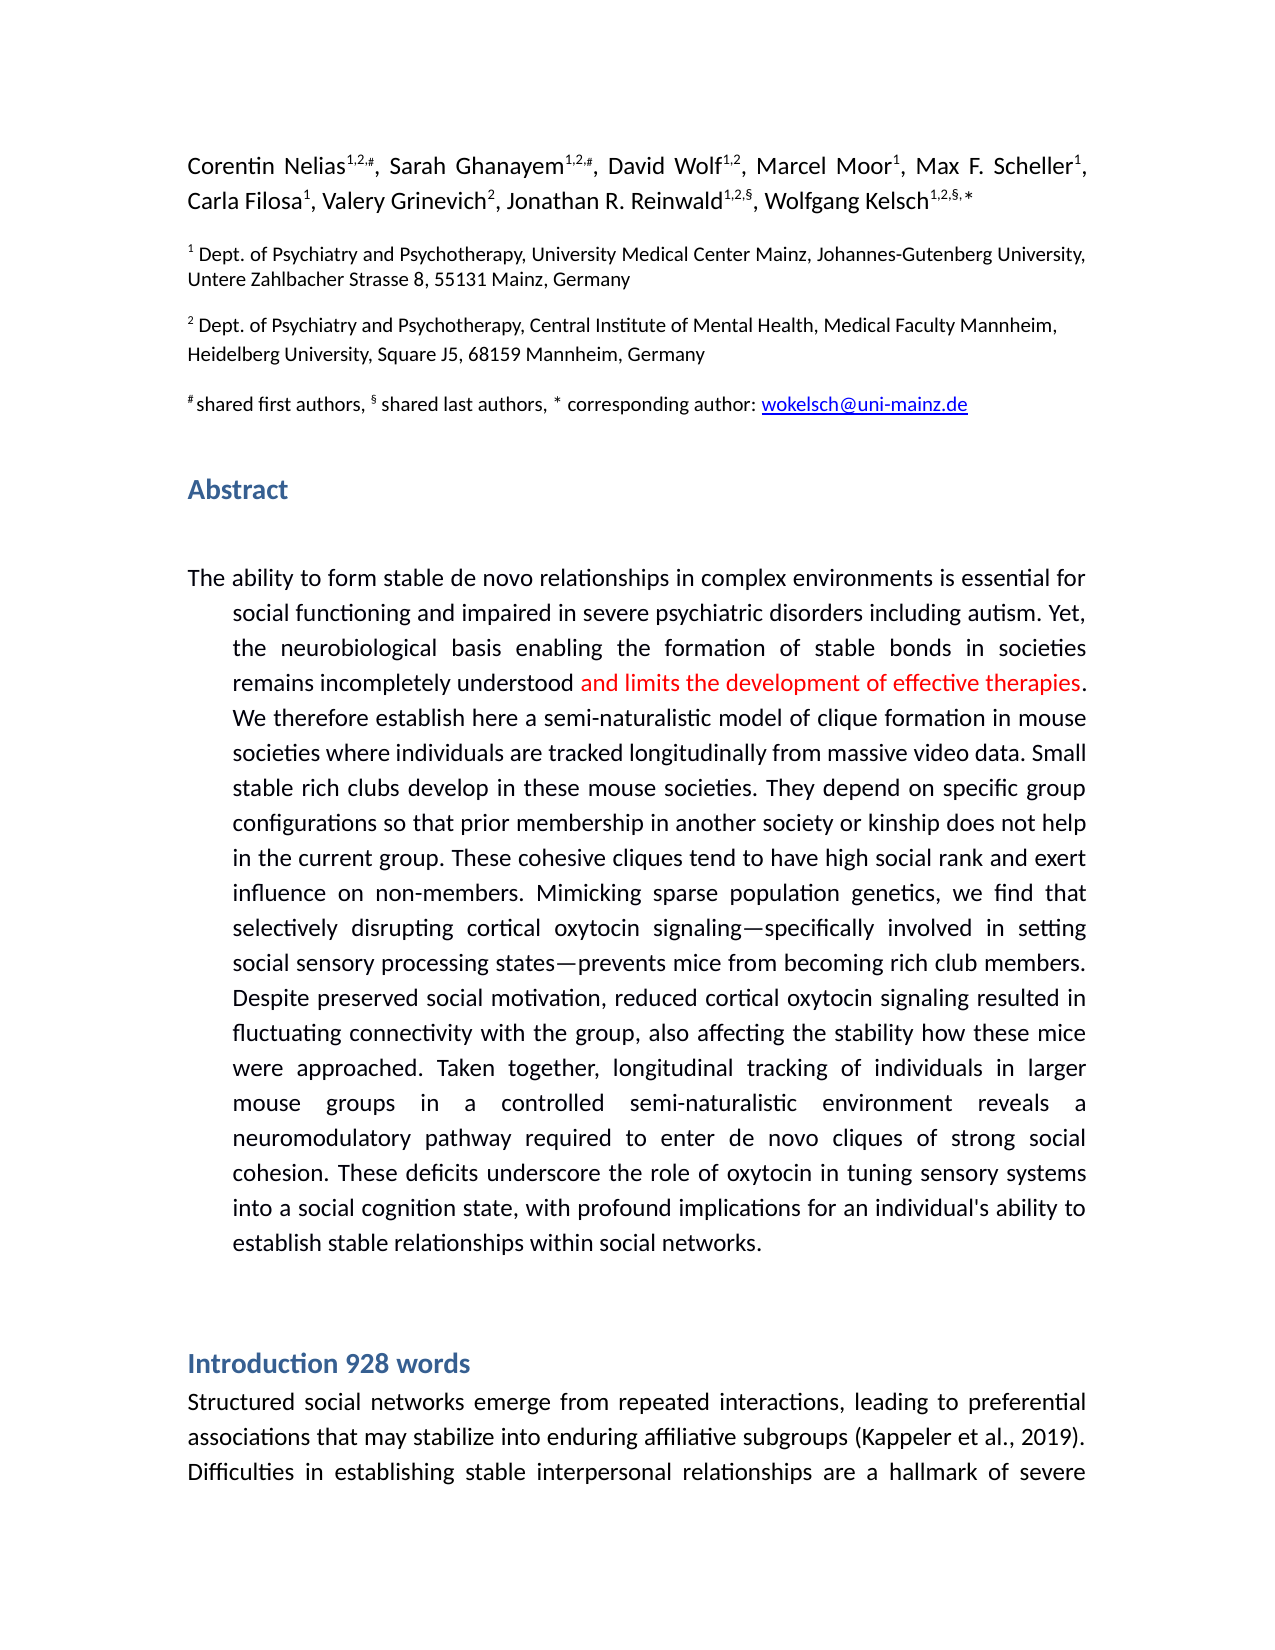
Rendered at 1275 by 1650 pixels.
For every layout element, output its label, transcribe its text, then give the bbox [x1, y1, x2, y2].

text Structured social networks emerge from repeated interactions, leading to preferential associations that may stabilize into enduring affiliative subgroups (Kappeler et al., 2019). Difficulties in establishing stable interpersonal relationships are a hallmark of severe [187, 1386, 1087, 1486]
subtitle Abstract [187, 471, 1087, 506]
text Corentin Nelias1,2,#, Sarah Ghanayem1,2,#, David Wolf1,2, Marcel Moor1, Max F. Scheller1, Carla Filosa1, Valery Grinevich2, Jonathan R. Reinwald1,2,§, Wolfgang Kelsch1,2,§,* [187, 150, 1087, 216]
text 2 Dept. of Psychiatry and Psychotherapy, Central Institute of Mental Health, Medical Faculty Mannheim, Heidelberg University, Square J5, 68159 Mannheim, Germany [187, 312, 1087, 367]
subtitle Introduction 928 words [187, 1345, 1087, 1380]
text # shared first authors, § shared last authors, * corresponding author: wokelsch@uni-mainz.de [187, 392, 1087, 417]
subtitle The ability to form stable de novo relationships in complex environments is essential for social functioning and impaired in severe psychiatric disorders including autism. Yet, the neurobiological basis enabling the formation of stable bonds in societies remains incompletely understood and limits the development of effective therapies. We therefore establish here a semi-naturalistic model of clique formation in mouse societies where individuals are tracked longitudinally from massive video data. Small stable rich clubs develop in these mouse societies. They depend on specific group configurations so that prior membership in another society or kinship does not help in the current group. These cohesive cliques tend to have high social rank and exert influence on non-members. Mimicking sparse population genetics, we find that selectively disrupting cortical oxytocin signaling—specifically involved in setting social sensory processing states—prevents mice from becoming rich club members. Despite preserved social motivation, reduced cortical oxytocin signaling resulted in fluctuating connectivity with the group, also affecting the stability how these mice were approached. Taken together, longitudinal tracking of individuals in larger mouse groups in a controlled semi-naturalistic environment reveals a neuromodulatory pathway required to enter de novo cliques of strong social cohesion. These deficits underscore the role of oxytocin in tuning sensory systems into a social cognition state, with profound implications for an individual's ability to establish stable relationships within social networks. [187, 562, 1087, 1257]
text 1 Dept. of Psychiatry and Psychotherapy, University Medical Center Mainz, Johannes-Gutenberg University, Untere Zahlbacher Strasse 8, 55131 Mainz, Germany [187, 241, 1087, 292]
